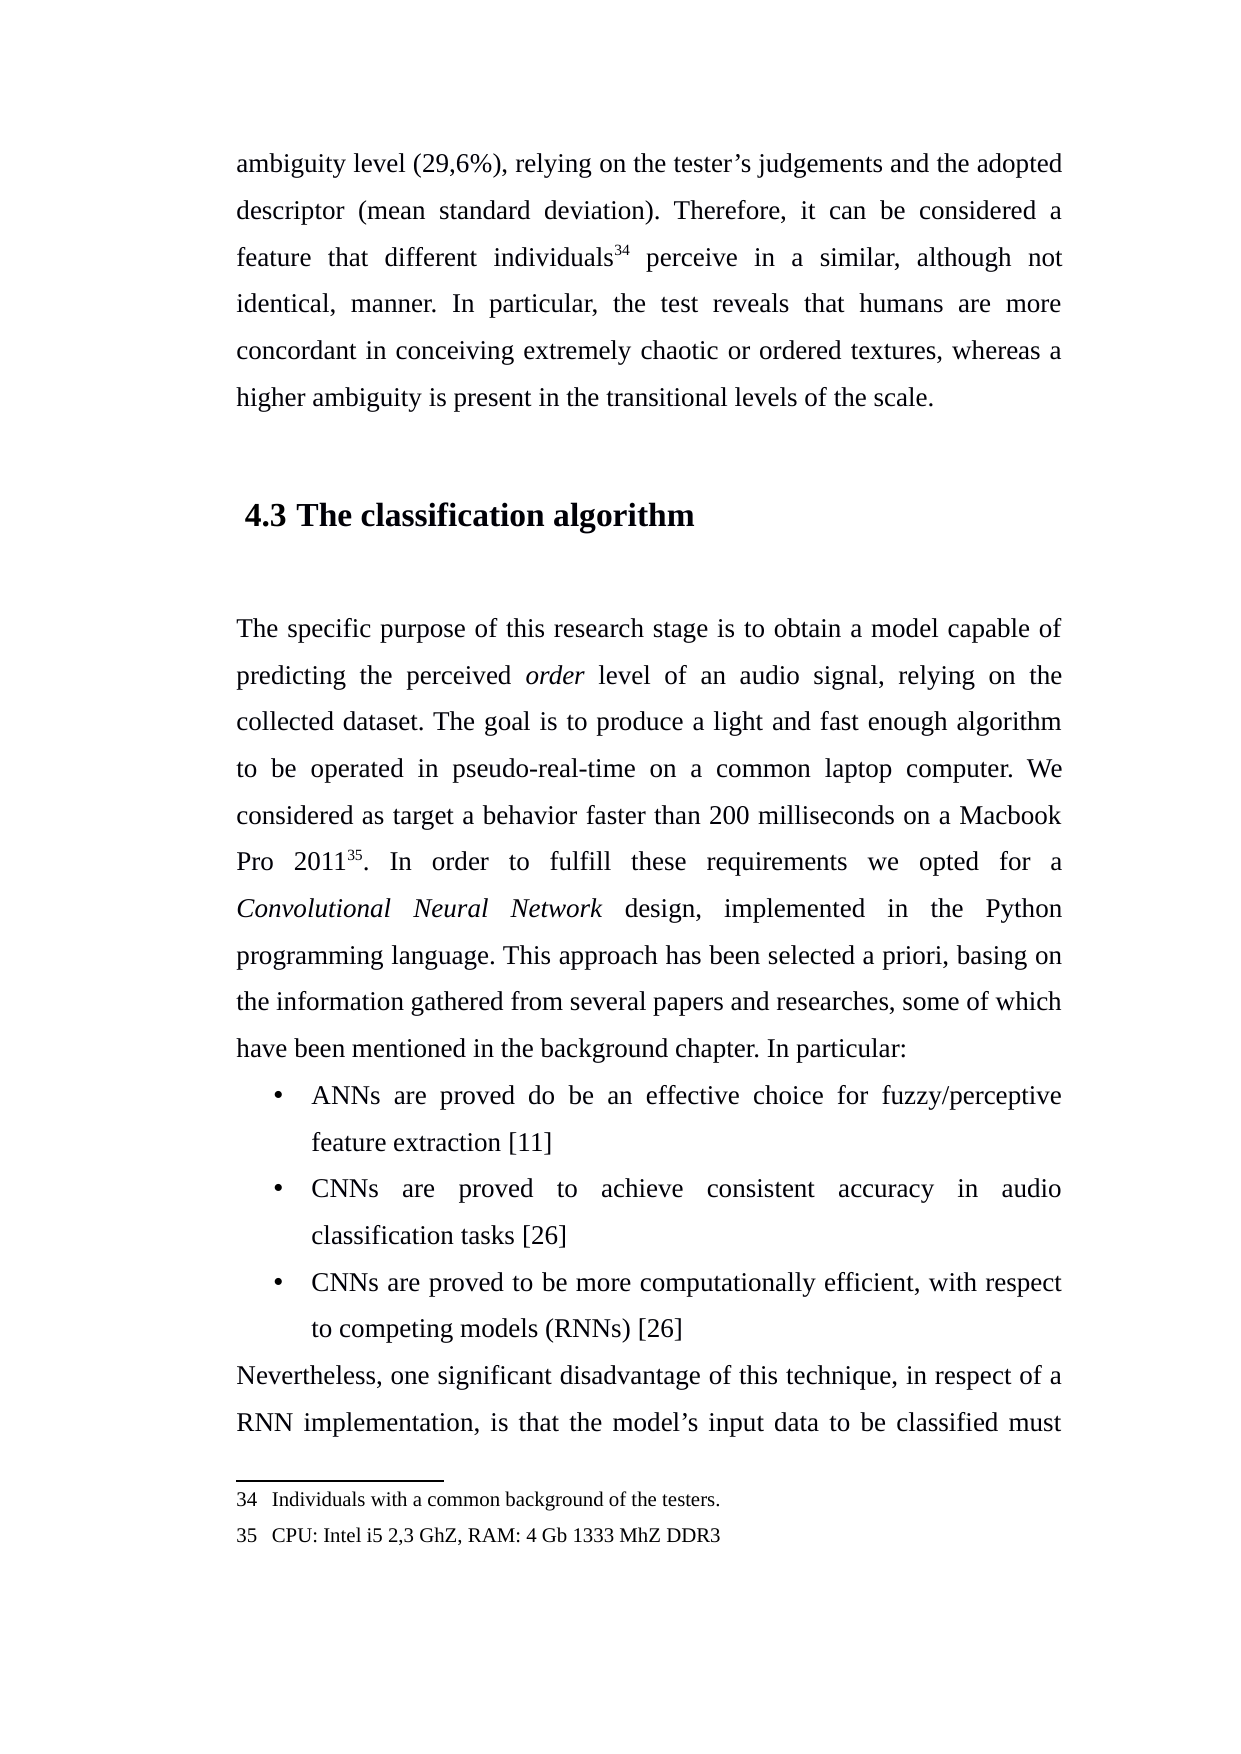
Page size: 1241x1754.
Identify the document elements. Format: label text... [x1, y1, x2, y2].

text The specific purpose of this research stage is to obtain a model capable of predicting the perceived order level of an audio signal, relying on the collected dataset. The goal is to produce a light and fast enough algorithm to be operated in pseudo-real-time on a common laptop computer. We considered as target a behavior faster than 200 milliseconds on a Macbook Pro 2011. In order to fulfill these requirements we opted for a Convolutional Neural Network design, implemented in the Python programming language. This approach has been selected a priori, basing on the information gathered from several papers and researches, some of which have been mentioned in the background chapter. In particular: [236, 612, 1063, 1063]
text CPU: Intel i5 2,3 GhZ, RAM: 4 Gb 1333 MhZ DDR3 [236, 1523, 1063, 1547]
list CNNs are proved to achieve consistent accuracy in audio classification tasks [26] [274, 1172, 1063, 1250]
text Nevertheless, one significant disadvantage of this technique, in respect of a RNN implementation, is that the model’s input data to be classified must [236, 1359, 1063, 1437]
text ambiguity level (29,6%), relying on the tester’s judgements and the adopted descriptor (mean standard deviation). Therefore, it can be considered a feature that different individuals perceive in a similar, although not identical, manner. In particular, the test reveals that humans are more concordant in conceiving extremely chaotic or ordered textures, whereas a higher ambiguity is present in the transitional levels of the scale. [236, 148, 1063, 412]
list CNNs are proved to be more computationally efficient, with respect to competing models (RNNs) [26] [274, 1266, 1063, 1344]
subtitle The classification algorithm [236, 495, 1063, 534]
list ANNs are proved do be an effective choice for fuzzy/perceptive feature extraction [11] [274, 1079, 1063, 1157]
text Individuals with a common background of the testers. [236, 1487, 1063, 1511]
